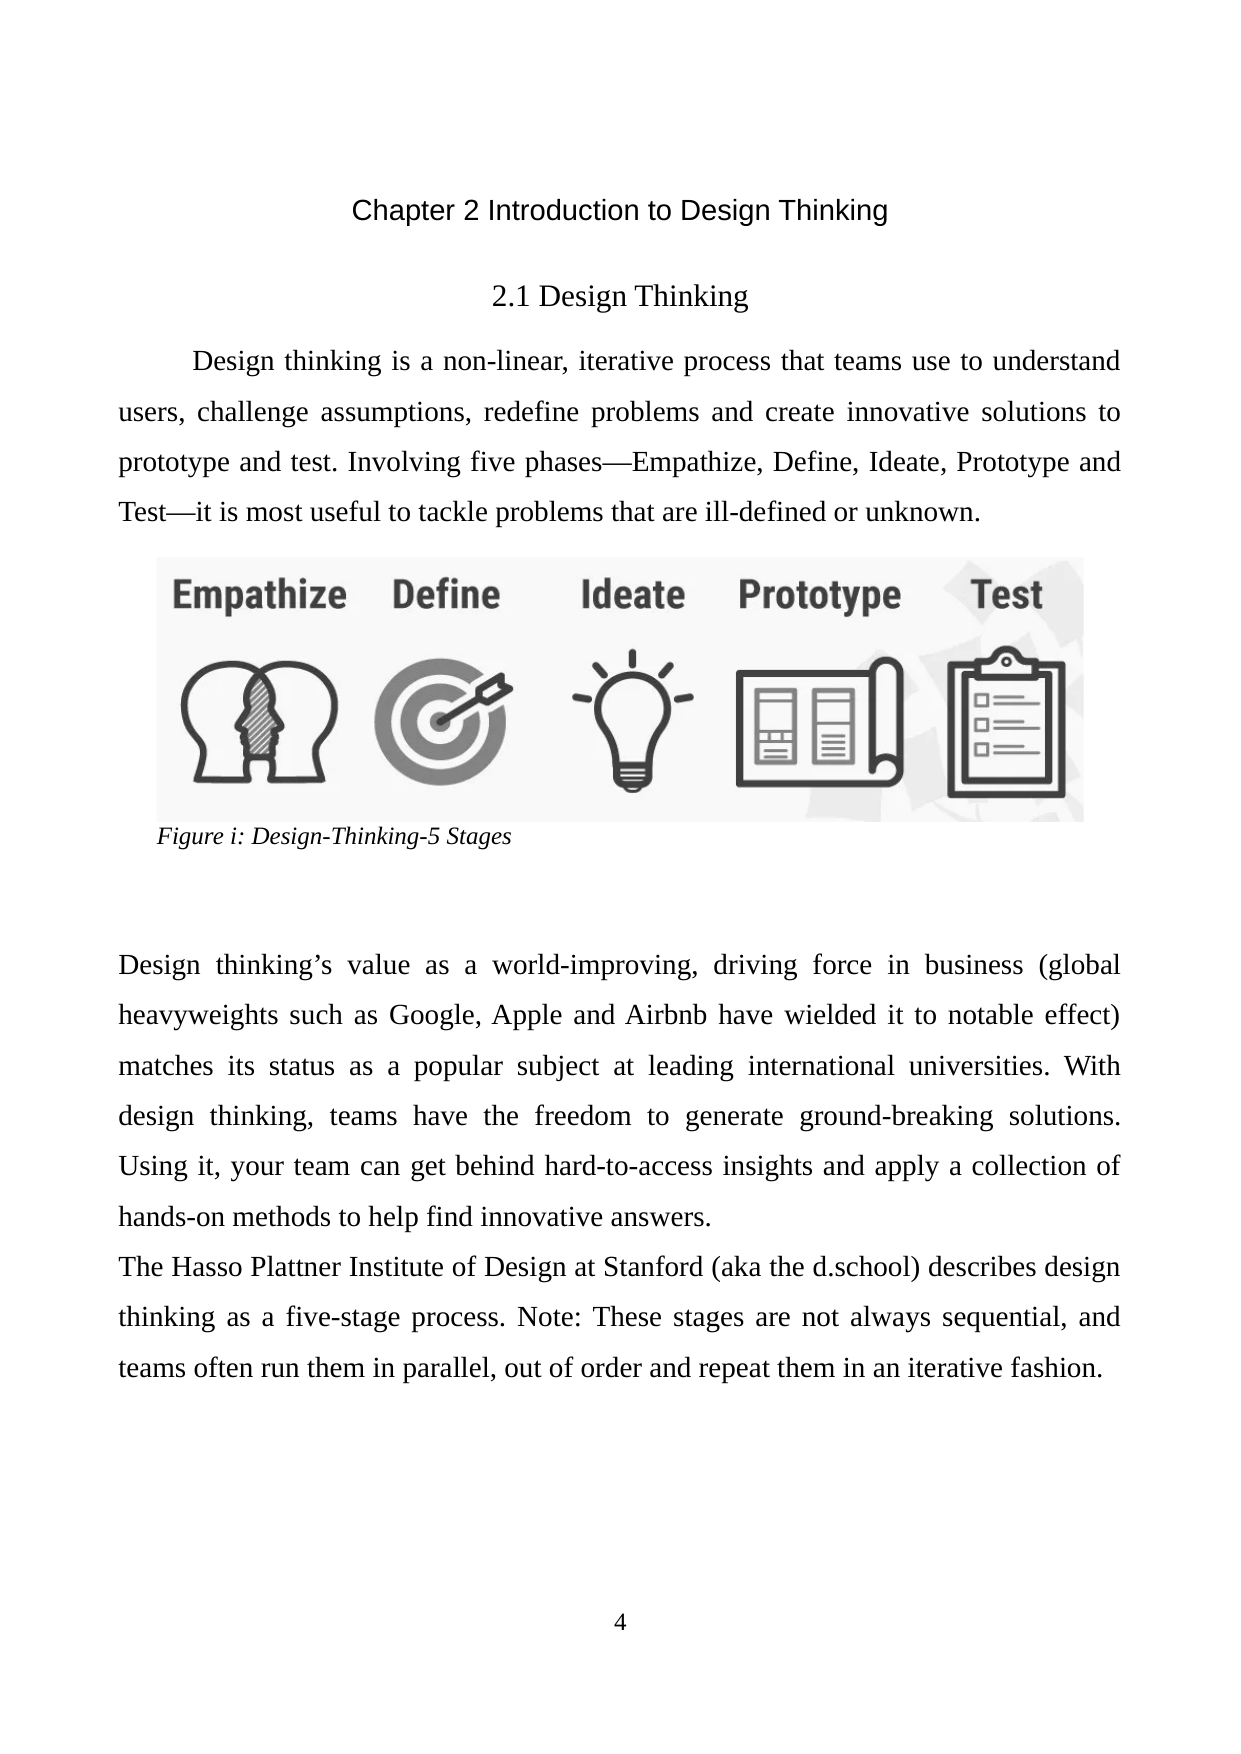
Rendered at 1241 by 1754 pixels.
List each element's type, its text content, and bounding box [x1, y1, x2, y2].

text Design thinking’s value as a world-improving, driving force in business (global heavyweights such as Google, Apple and Airbnb have wielded it to notable effect) matches its status as a popular subject at leading international universities. With design thinking, teams have the freedom to generate ground-breaking solutions. Using it, your team can get behind hard-to-access insights and apply a collection of hands-on methods to help find innovative answers. [118, 947, 1122, 1232]
text The Hasso Plattner Institute of Design at Stanford (aka the d.school) describes design thinking as a five-stage process. Note: These stages are not always sequential, and teams often run them in parallel, out of order and repeat them in an iterative fashion. [118, 1249, 1122, 1383]
subtitle Chapter 2 Introduction to Design Thinking [118, 193, 1122, 227]
subtitle 2.1 Design Thinking [118, 277, 1122, 313]
picture [156, 557, 1084, 822]
text Figure i: Design-Thinking-5 Stages [157, 822, 1084, 850]
text Design thinking is a non-linear, iterative process that teams use to understand users, challenge assumptions, redefine problems and create innovative solutions to prototype and test. Involving five phases—Empathize, Define, Ideate, Prototype and Test—it is most useful to tackle problems that are ill-defined or unknown. [118, 343, 1122, 528]
